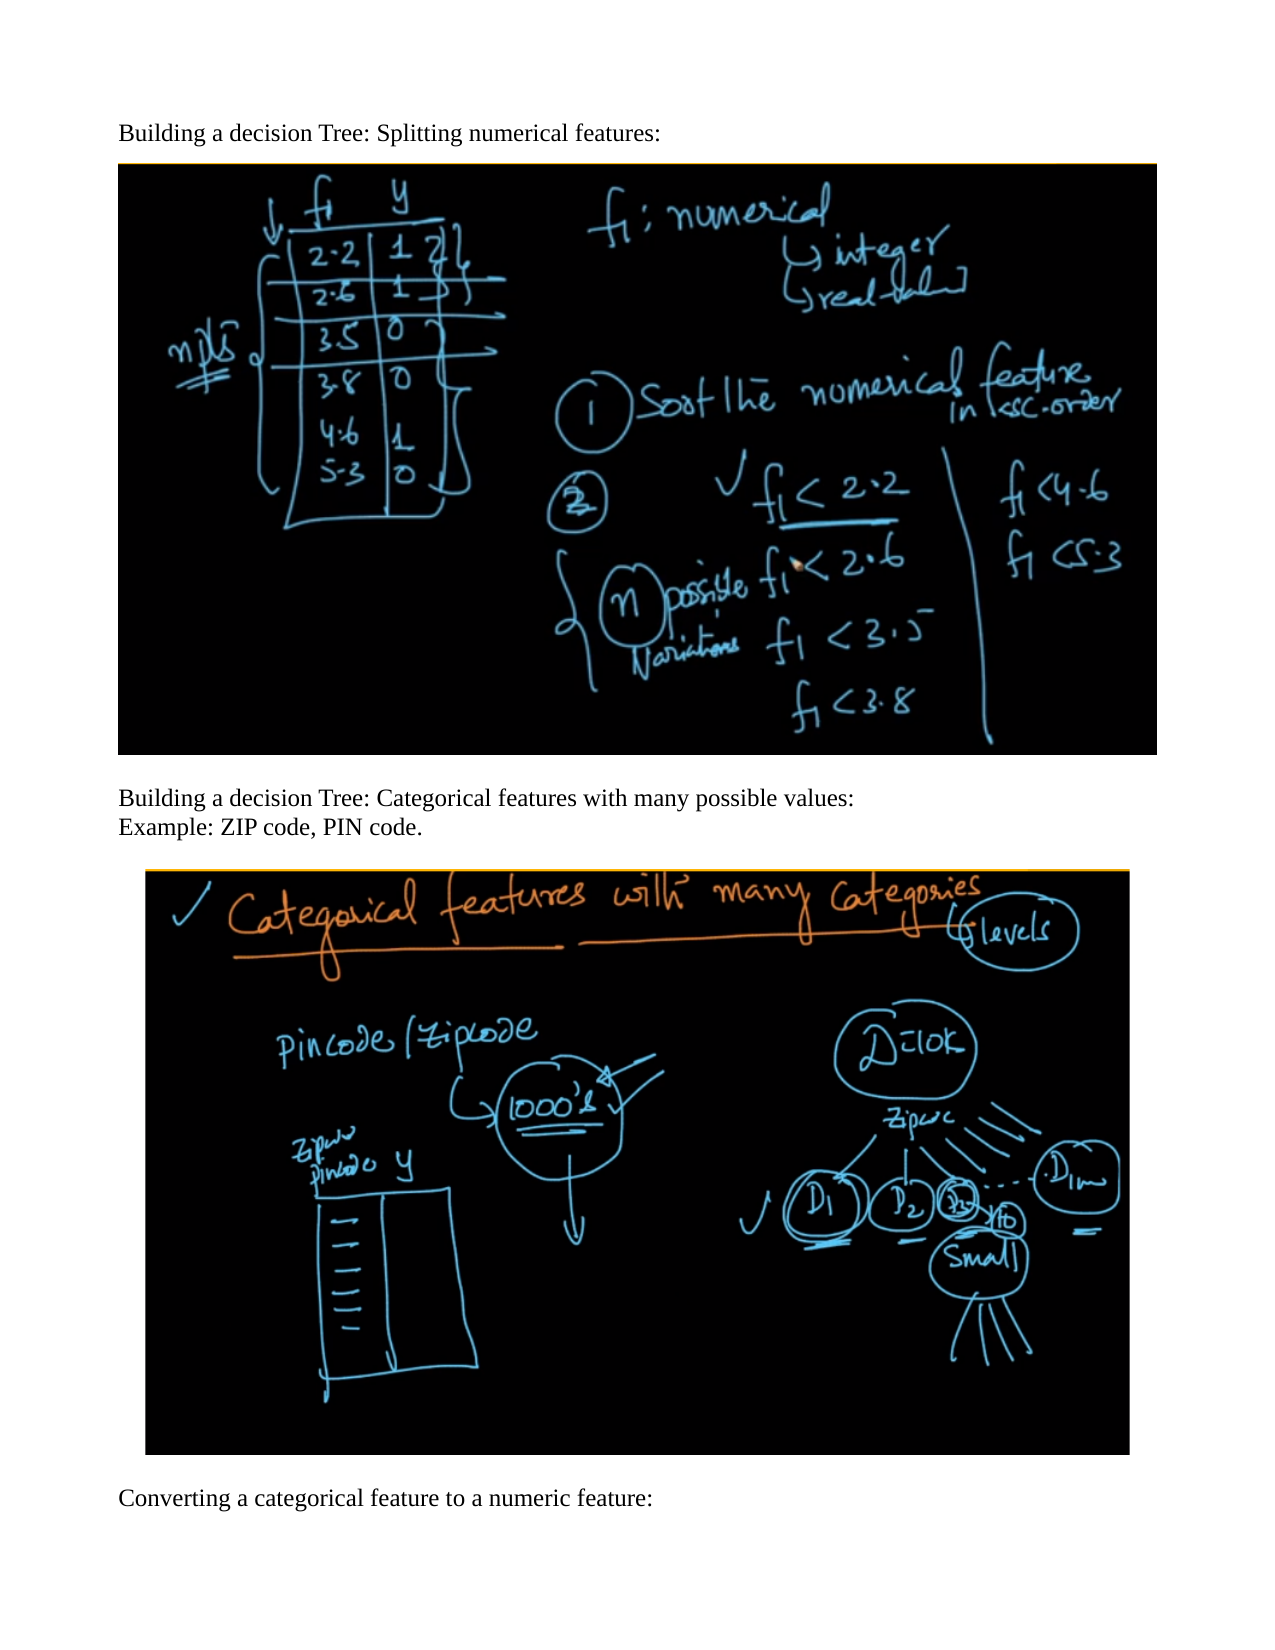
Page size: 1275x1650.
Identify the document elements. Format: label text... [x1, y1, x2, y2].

text Example: ZIP code, PIN code. [118, 812, 1157, 841]
text Building a decision Tree: Splitting numerical features: [118, 118, 1157, 147]
text Building a decision Tree: Categorical features with many possible values: [118, 783, 1157, 812]
text Converting a categorical feature to a numeric feature: [118, 1483, 1157, 1512]
picture [118, 163, 1157, 755]
picture [145, 869, 1130, 1455]
